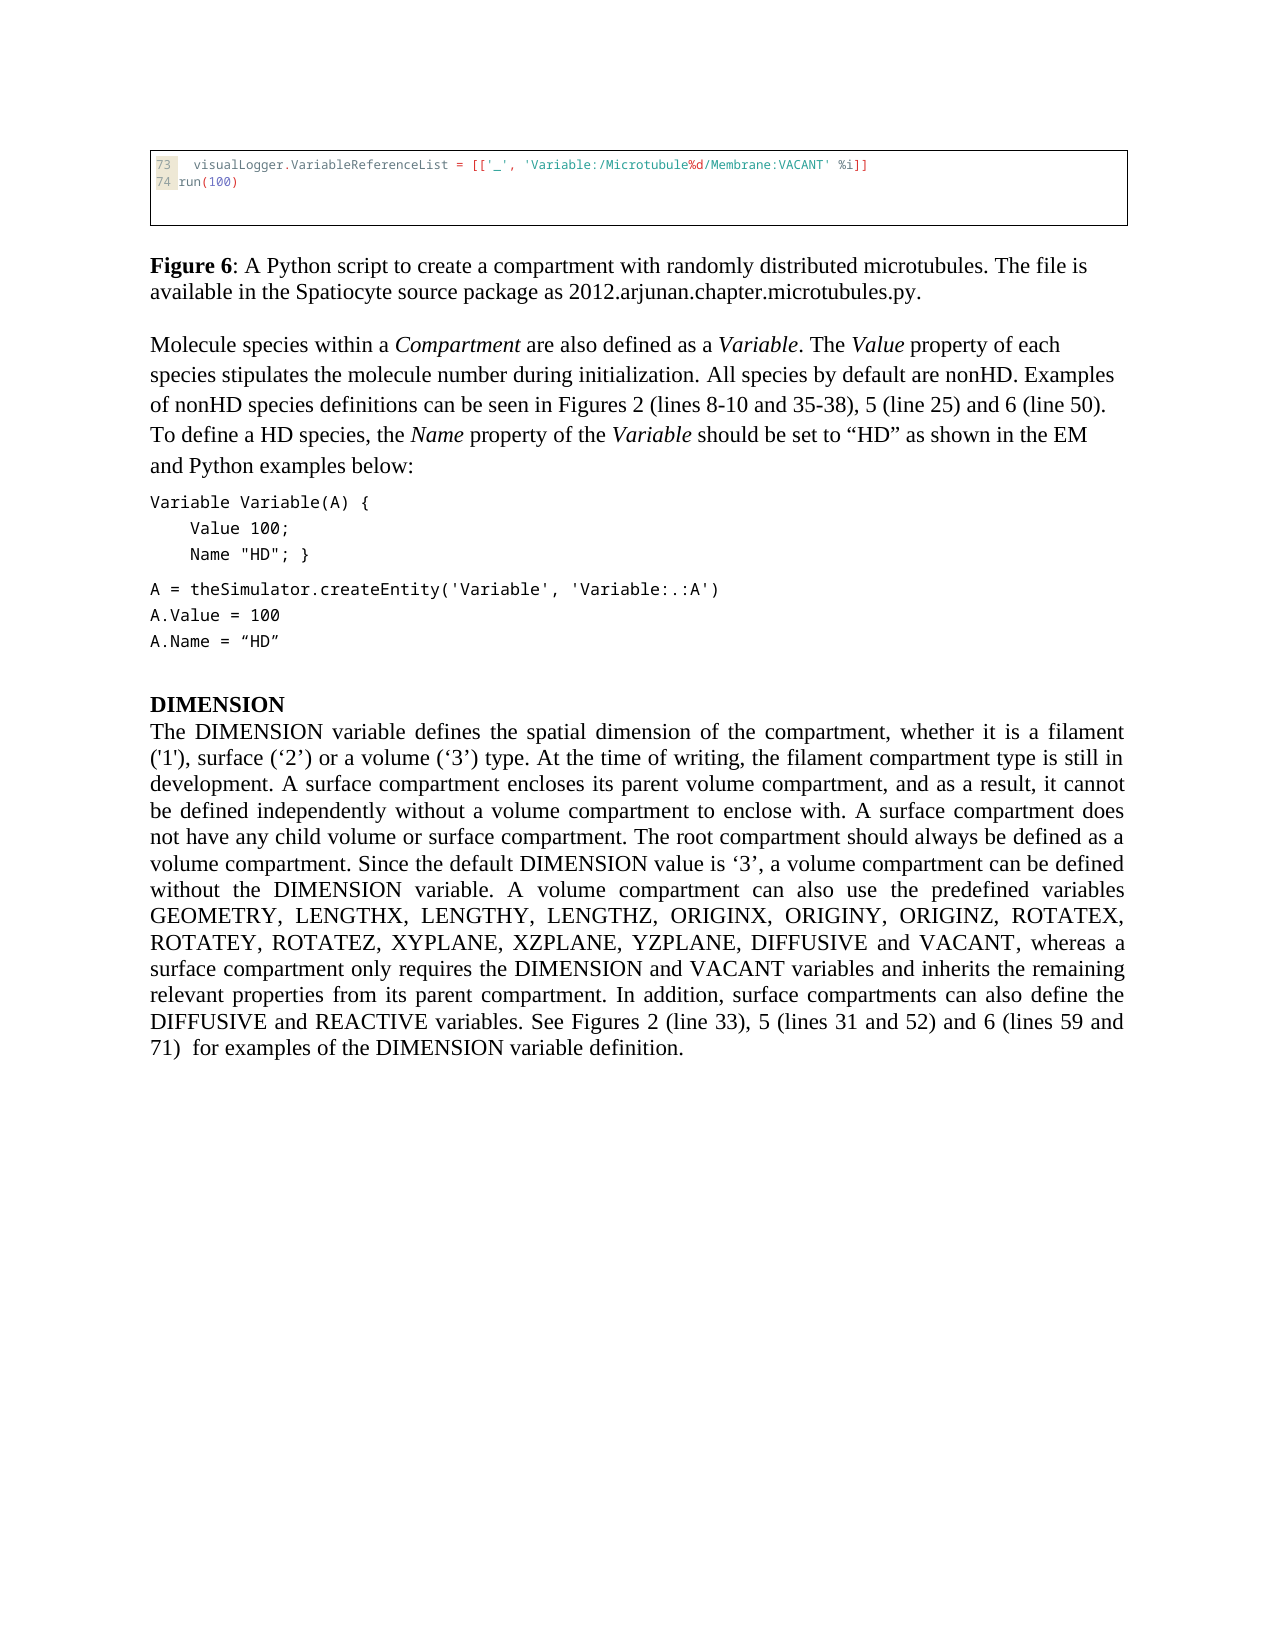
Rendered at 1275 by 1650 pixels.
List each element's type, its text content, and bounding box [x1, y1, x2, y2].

text Molecule species within a Compartment are also defined as a Variable. The Value property of each species stipulates the molecule number during initialization. All species by default are nonHD. Examples of nonHD species definitions can be seen in Figures 2 (lines 8-10 and 35-38), 5 (line 25) and 6 (line 50). To define a HD species, the Name property of the Variable should be set to “HD” as shown in the EM and Python examples below: [150, 331, 1125, 478]
text Figure 6: A Python script to create a compartment with randomly distributed microtubules. The file is available in the Spatiocyte source package as 2012.arjunan.chapter.microtubules.py. [150, 252, 1125, 304]
text Variable Variable(A) { Value 100; Name "HD"; } [150, 491, 1125, 566]
text DIMENSION The DIMENSION variable defines the spatial dimension of the compartment, whether it is a filament ('1'), surface (‘2’) or a volume (‘3’) type. At the time of writing, the filament compartment type is still in development. A surface compartment encloses its parent volume compartment, and as a result, it cannot be defined independently without a volume compartment to enclose with. A surface compartment does not have any child volume or surface compartment. The root compartment should always be defined as a volume compartment. Since the default DIMENSION value is ‘3’, a volume compartment can be defined without the DIMENSION variable. A volume compartment can also use the predefined variables GEOMETRY, LENGTHX, LENGTHY, LENGTHZ, ORIGINX, ORIGINY, ORIGINZ, ROTATEX, ROTATEY, ROTATEZ, XYPLANE, XZPLANE, YZPLANE, DIFFUSIVE and VACANT, whereas a surface compartment only requires the DIMENSION and VACANT variables and inherits the remaining relevant properties from its parent compartment. In addition, surface compartments can also define the DIFFUSIVE and REACTIVE variables. See Figures 2 (line 33), 5 (lines 31 and 52) and 6 (lines 59 and 71) for examples of the DIMENSION variable definition. [150, 665, 1125, 1060]
text A = theSimulator.createEntity('Variable', 'Variable:.:A') A.Value = 100 A.Name = “HD” [150, 578, 1125, 653]
table_header 73 visualLogger.VariableReferenceList = [['_', 'Variable:/Microtubule%d/Membrane:VACANT' %i]] 74 run(100) [151, 151, 1127, 225]
